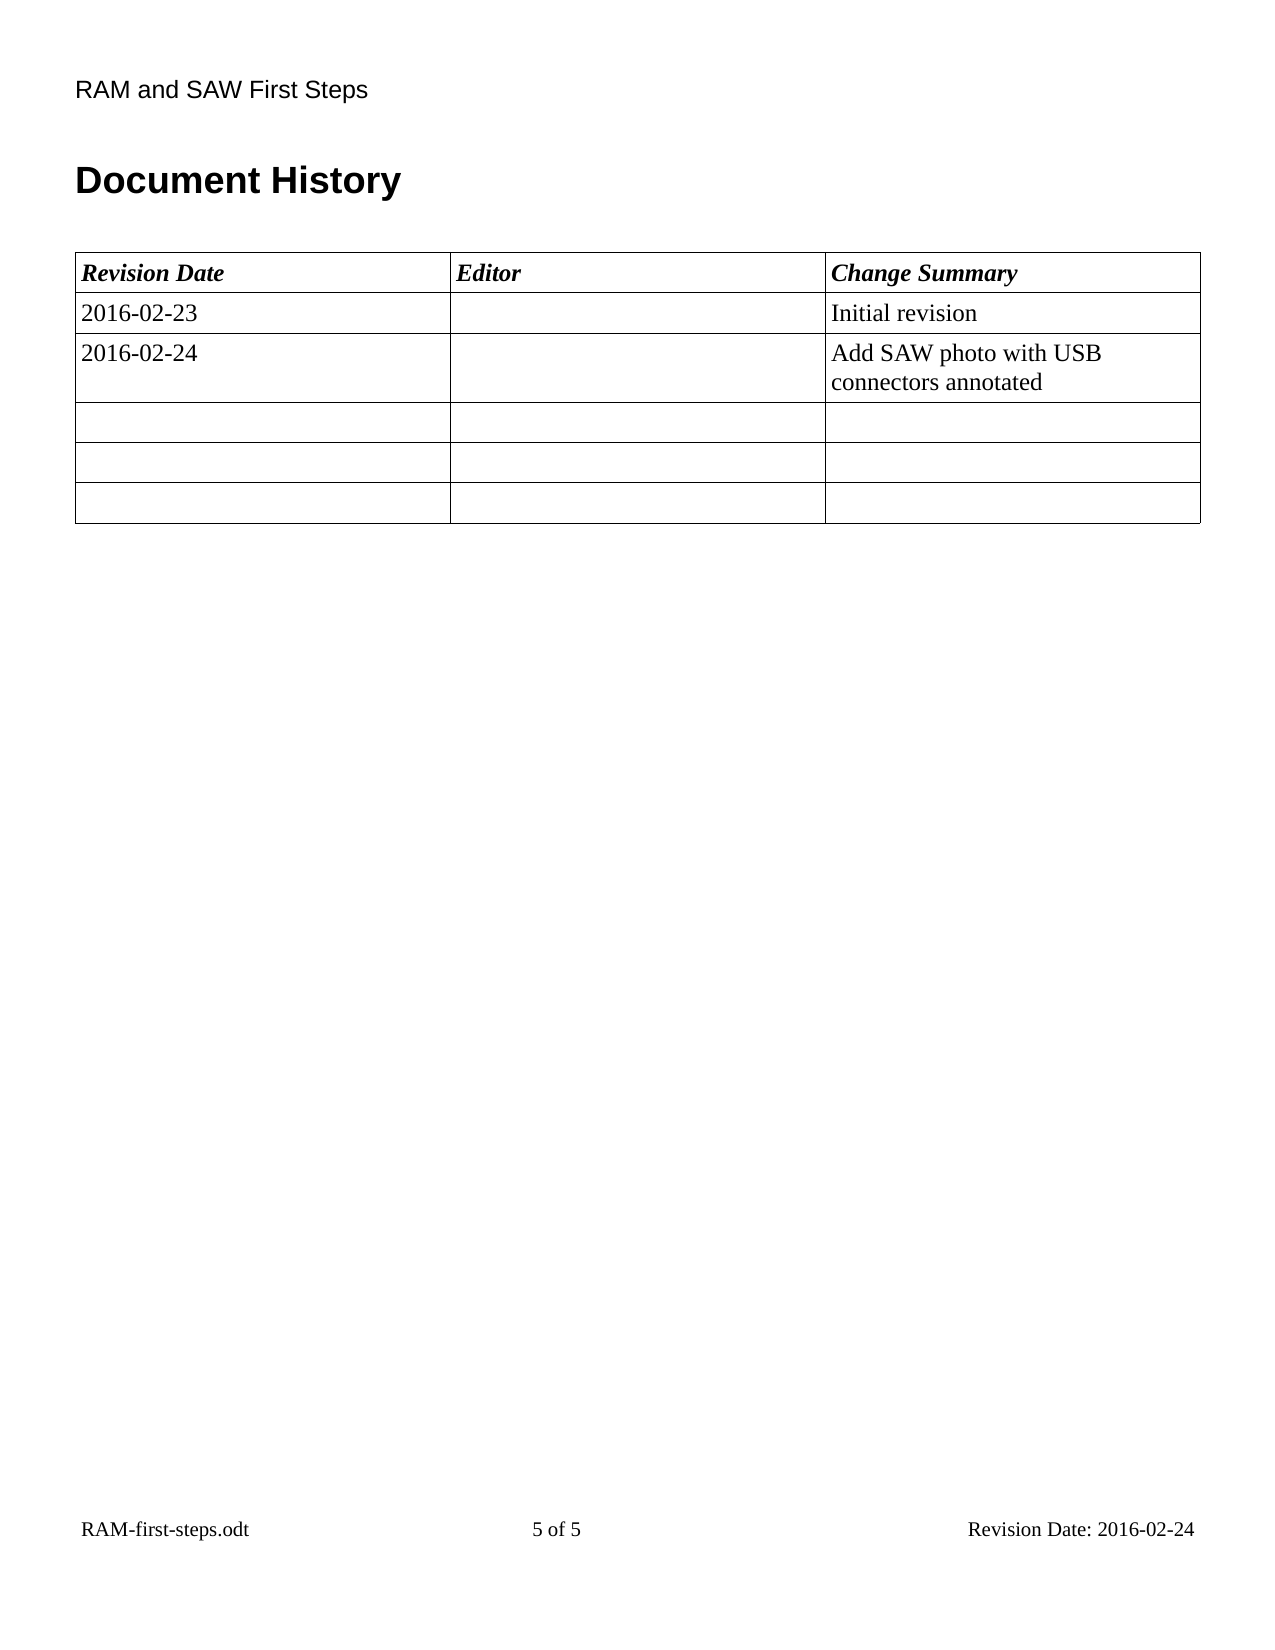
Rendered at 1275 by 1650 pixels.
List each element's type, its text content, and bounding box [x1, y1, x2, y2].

table_cell [826, 403, 1200, 442]
table_cell [451, 443, 825, 482]
table_cell [826, 483, 1200, 522]
table_cell Initial revision [826, 293, 1200, 332]
table_cell [826, 443, 1200, 482]
table_cell [76, 443, 450, 482]
table_cell [76, 403, 450, 442]
subtitle Document History [75, 158, 1200, 202]
table_cell 2016-02-23 [76, 293, 450, 332]
table_cell David Klann [451, 293, 825, 332]
table_cell Add SAW photo with USB connectors annotated [826, 334, 1200, 402]
table_cell [76, 483, 450, 522]
table_cell David Klann [451, 334, 825, 402]
table_cell 2016-02-24 [76, 334, 450, 402]
table_header Change Summary [826, 253, 1200, 292]
table_cell [451, 403, 825, 442]
table_header Editor [451, 253, 825, 292]
table_header Revision Date [76, 253, 450, 292]
table_cell [451, 483, 825, 522]
